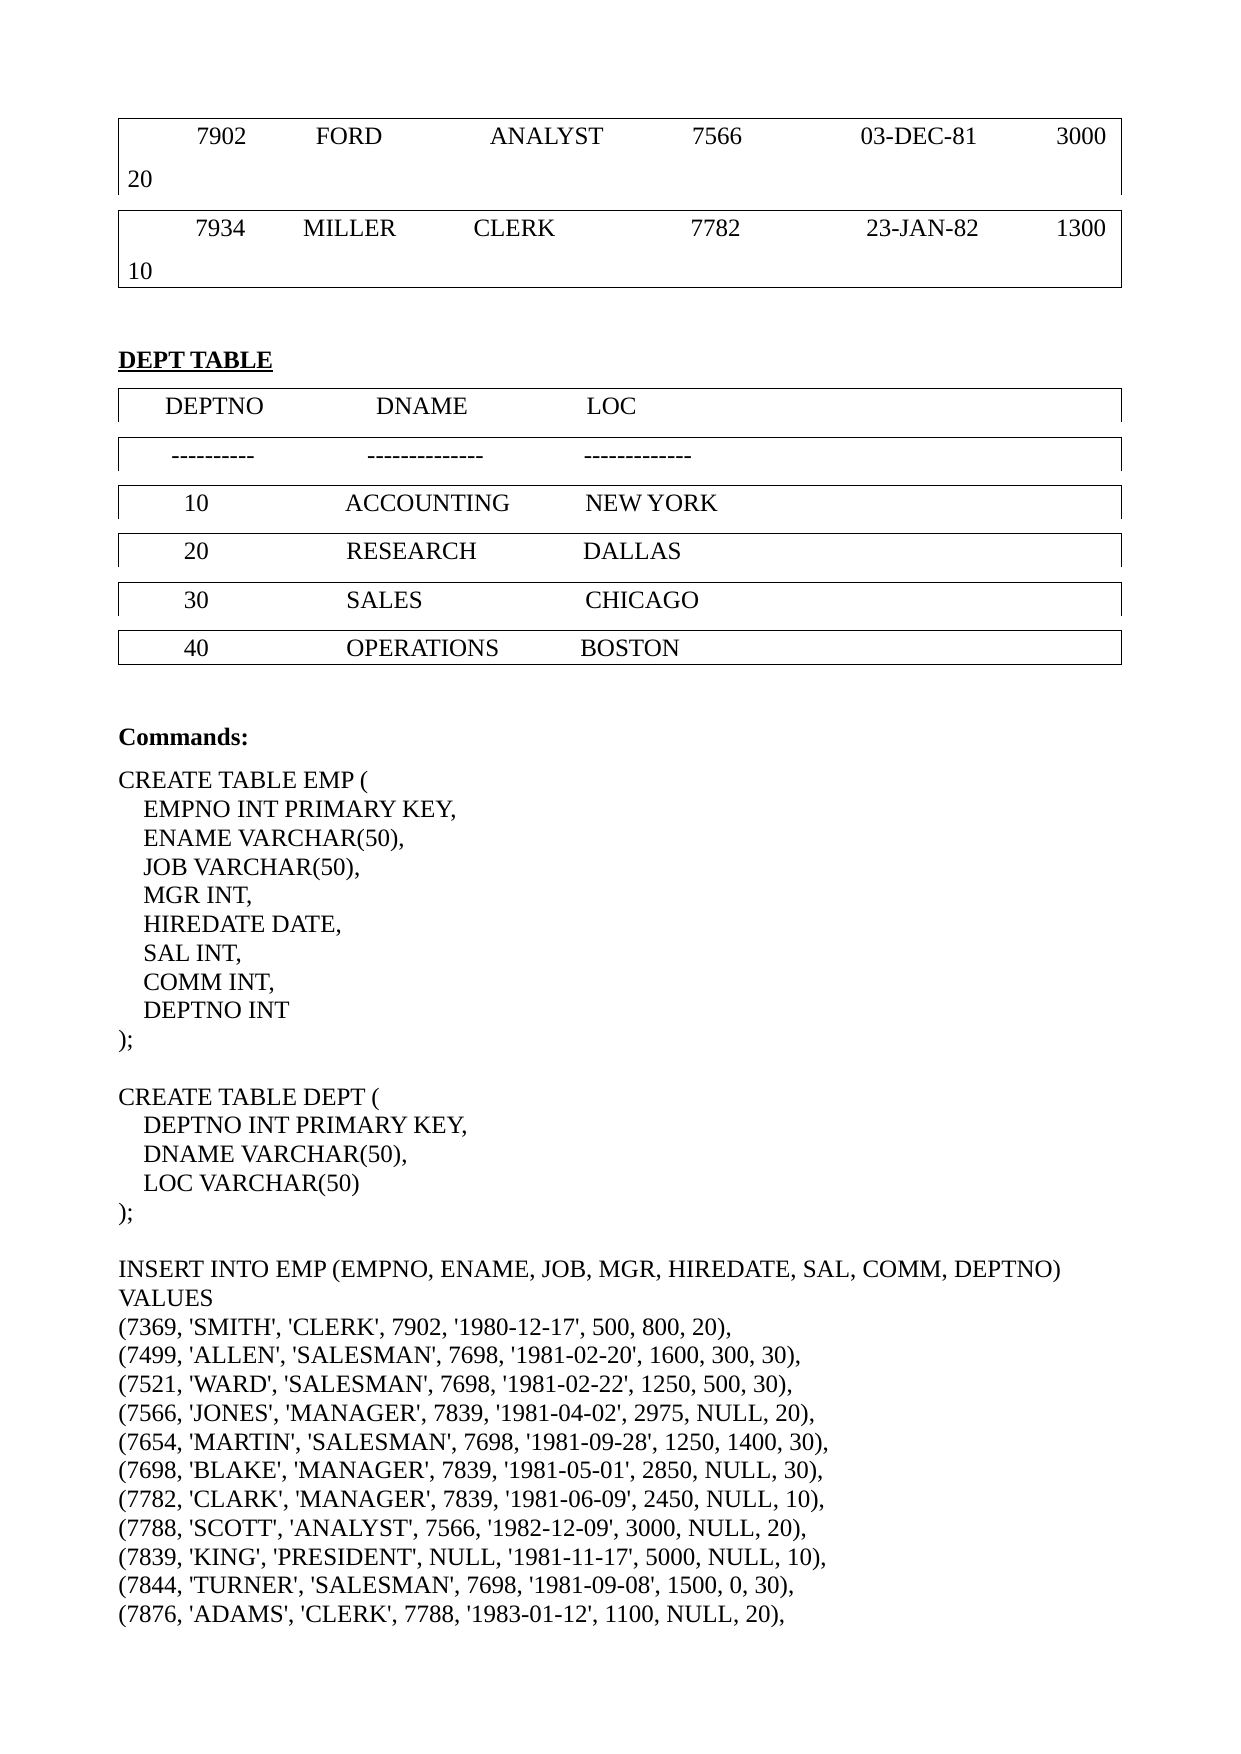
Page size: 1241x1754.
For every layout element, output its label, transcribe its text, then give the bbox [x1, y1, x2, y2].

text ); [118, 1024, 1122, 1053]
text 20 RESEARCH DALLAS [119, 534, 1121, 567]
text (7844, 'TURNER', 'SALESMAN', 7698, '1981-09-08', 1500, 0, 30), [118, 1571, 1122, 1599]
text (7369, 'SMITH', 'CLERK', 7902, '1980-12-17', 500, 800, 20), [118, 1312, 1122, 1341]
text (7698, 'BLAKE', 'MANAGER', 7839, '1981-05-01', 2850, NULL, 30), [118, 1456, 1122, 1484]
text LOC VARCHAR(50) [118, 1168, 1122, 1197]
text DNAME VARCHAR(50), [118, 1139, 1122, 1168]
text (7788, 'SCOTT', 'ANALYST', 7566, '1982-12-09', 3000, NULL, 20), [118, 1513, 1122, 1542]
text 40 OPERATIONS BOSTON [119, 631, 1121, 664]
text DEPTNO INT [118, 996, 1122, 1024]
text ENAME VARCHAR(50), [118, 823, 1122, 852]
text (7782, 'CLARK', 'MANAGER', 7839, '1981-06-09', 2450, NULL, 10), [118, 1484, 1122, 1513]
text 30 SALES CHICAGO [119, 583, 1121, 616]
text COMM INT, [118, 967, 1122, 996]
text ---------- -------------- ------------- [119, 438, 1121, 471]
text DEPT TABLE [118, 345, 1122, 374]
text EMPNO INT PRIMARY KEY, [118, 794, 1122, 823]
text SAL INT, [118, 938, 1122, 967]
text Commands: [118, 722, 1122, 751]
text DEPTNO DNAME LOC [119, 389, 1121, 422]
text HIREDATE DATE, [118, 909, 1122, 938]
text (7566, 'JONES', 'MANAGER', 7839, '1981-04-02', 2975, NULL, 20), [118, 1398, 1122, 1427]
text (7521, 'WARD', 'SALESMAN', 7698, '1981-02-22', 1250, 500, 30), [118, 1369, 1122, 1398]
text MGR INT, [118, 881, 1122, 909]
text (7499, 'ALLEN', 'SALESMAN', 7698, '1981-02-20', 1600, 300, 30), [118, 1341, 1122, 1369]
text (7876, 'ADAMS', 'CLERK', 7788, '1983-01-12', 1100, NULL, 20), [118, 1599, 1122, 1628]
text INSERT INTO EMP (EMPNO, ENAME, JOB, MGR, HIREDATE, SAL, COMM, DEPTNO) VALUES [118, 1254, 1122, 1312]
text JOB VARCHAR(50), [118, 852, 1122, 881]
text CREATE TABLE DEPT ( [118, 1082, 1122, 1111]
text DEPTNO INT PRIMARY KEY, [118, 1111, 1122, 1139]
text CREATE TABLE EMP ( [118, 766, 1122, 794]
text ); [118, 1197, 1122, 1226]
text 7934 MILLER CLERK 7782 23-JAN-82 1300 10 [119, 211, 1121, 287]
text 7902 FORD ANALYST 7566 03-DEC-81 3000 20 [119, 119, 1121, 195]
text (7839, 'KING', 'PRESIDENT', NULL, '1981-11-17', 5000, NULL, 10), [118, 1542, 1122, 1571]
text 10 ACCOUNTING NEW YORK [119, 486, 1121, 519]
text (7654, 'MARTIN', 'SALESMAN', 7698, '1981-09-28', 1250, 1400, 30), [118, 1427, 1122, 1456]
